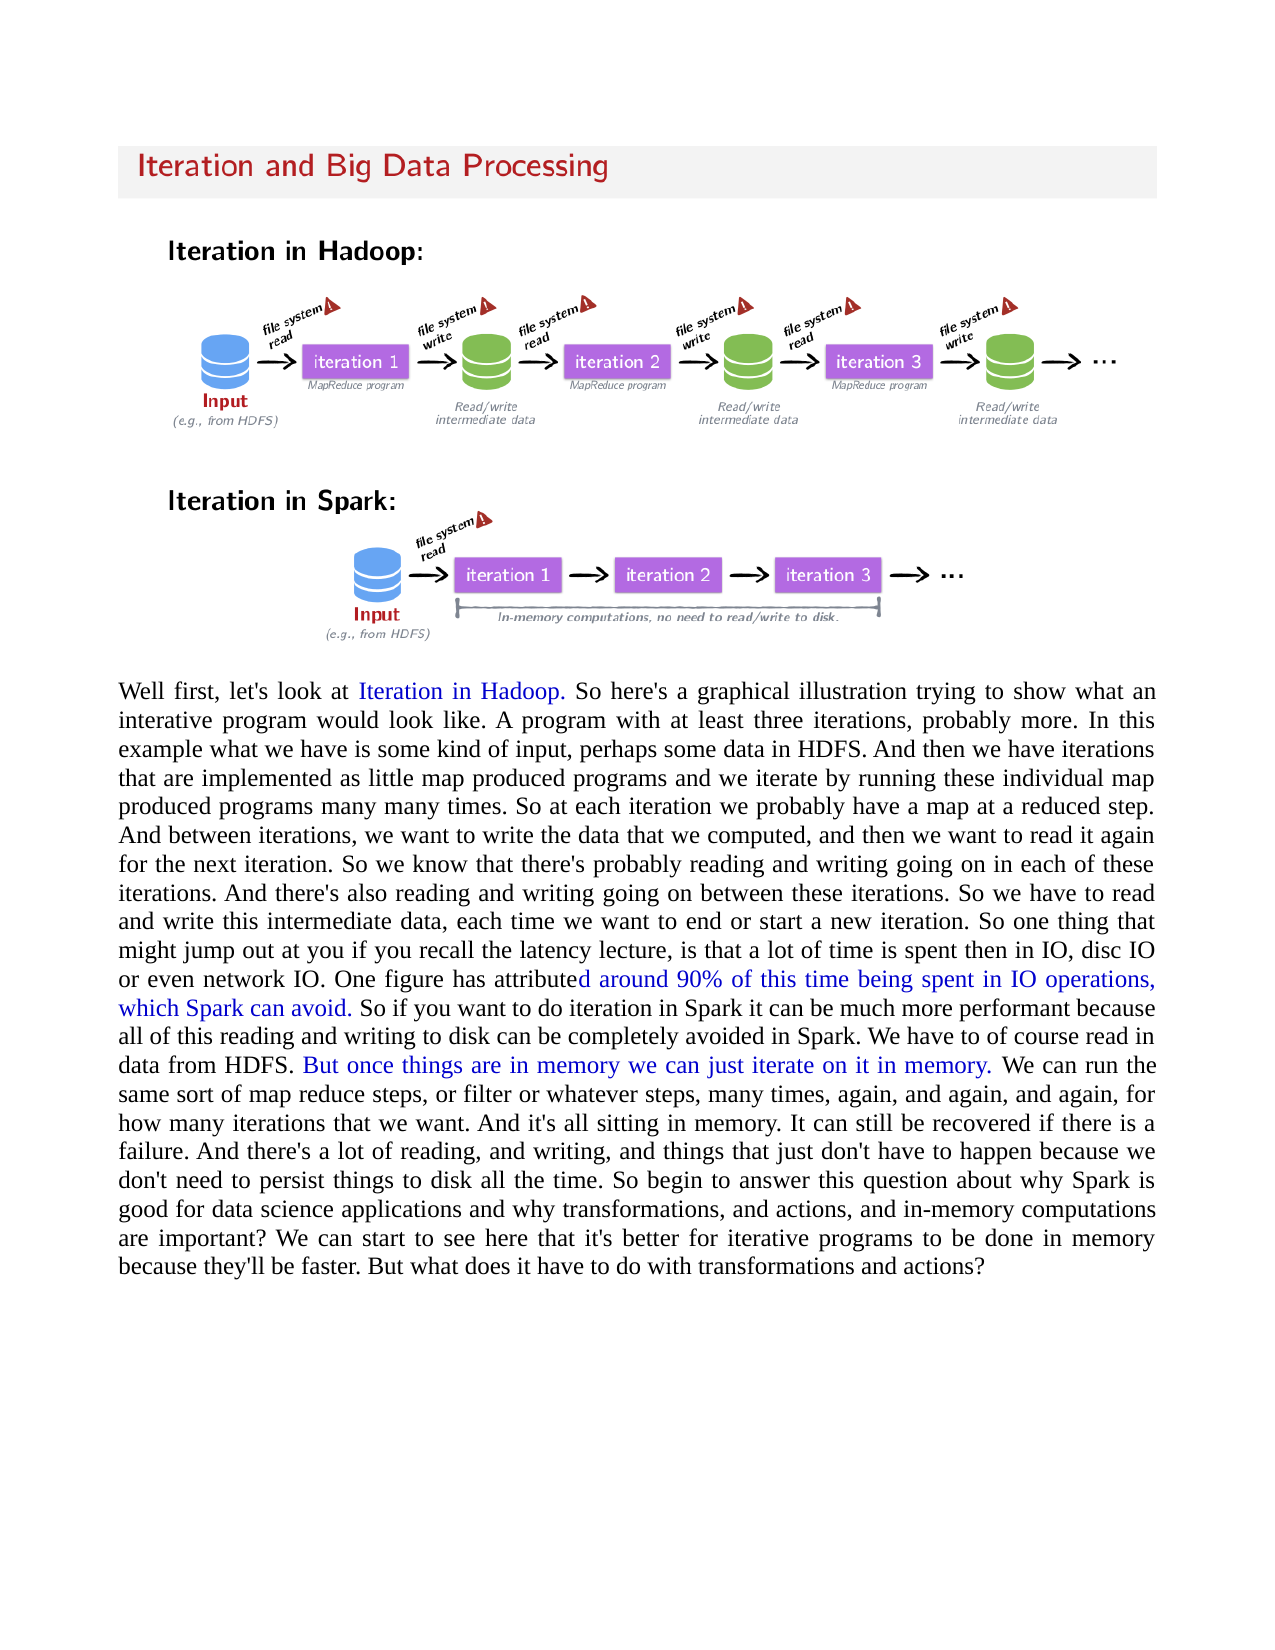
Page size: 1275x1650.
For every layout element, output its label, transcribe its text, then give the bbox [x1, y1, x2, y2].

text Well first, let's look at Iteration in Hadoop. So here's a graphical illustration trying to show what an interative program would look like. A program with at least three iterations, probably more. In this example what we have is some kind of input, perhaps some data in HDFS. And then we have iterations that are implemented as little map produced programs and we iterate by running these individual map produced programs many many times. So at each iteration we probably have a map at a reduced step. And between iterations, we want to write the data that we computed, and then we want to read it again for the next iteration. So we know that there's probably reading and writing going on in each of these iterations. And there's also reading and writing going on between these iterations. So we have to read and write this intermediate data, each time we want to end or start a new iteration. So one thing that might jump out at you if you recall the latency lecture, is that a lot of time is spent then in IO, disc IO or even network IO. One figure has attributed around 90% of this time being spent in IO operations, which Spark can avoid. So if you want to do iteration in Spark it can be much more performant because all of this reading and writing to disk can be completely avoided in Spark. We have to of course read in data from HDFS. But once things are in memory we can just iterate on it in memory. We can run the same sort of map reduce steps, or filter or whatever steps, many times, again, and again, and again, for how many iterations that we want. And it's all sitting in memory. It can still be recovered if there is a failure. And there's a lot of reading, and writing, and things that just don't have to happen because we don't need to persist things to disk all the time. So begin to answer this question about why Spark is good for data science applications and why transformations, and actions, and in-memory computations are important? We can start to see here that it's better for iterative programs to be done in memory because they'll be faster. But what does it have to do with transformations and actions? [118, 676, 1157, 1280]
picture [118, 146, 1157, 648]
